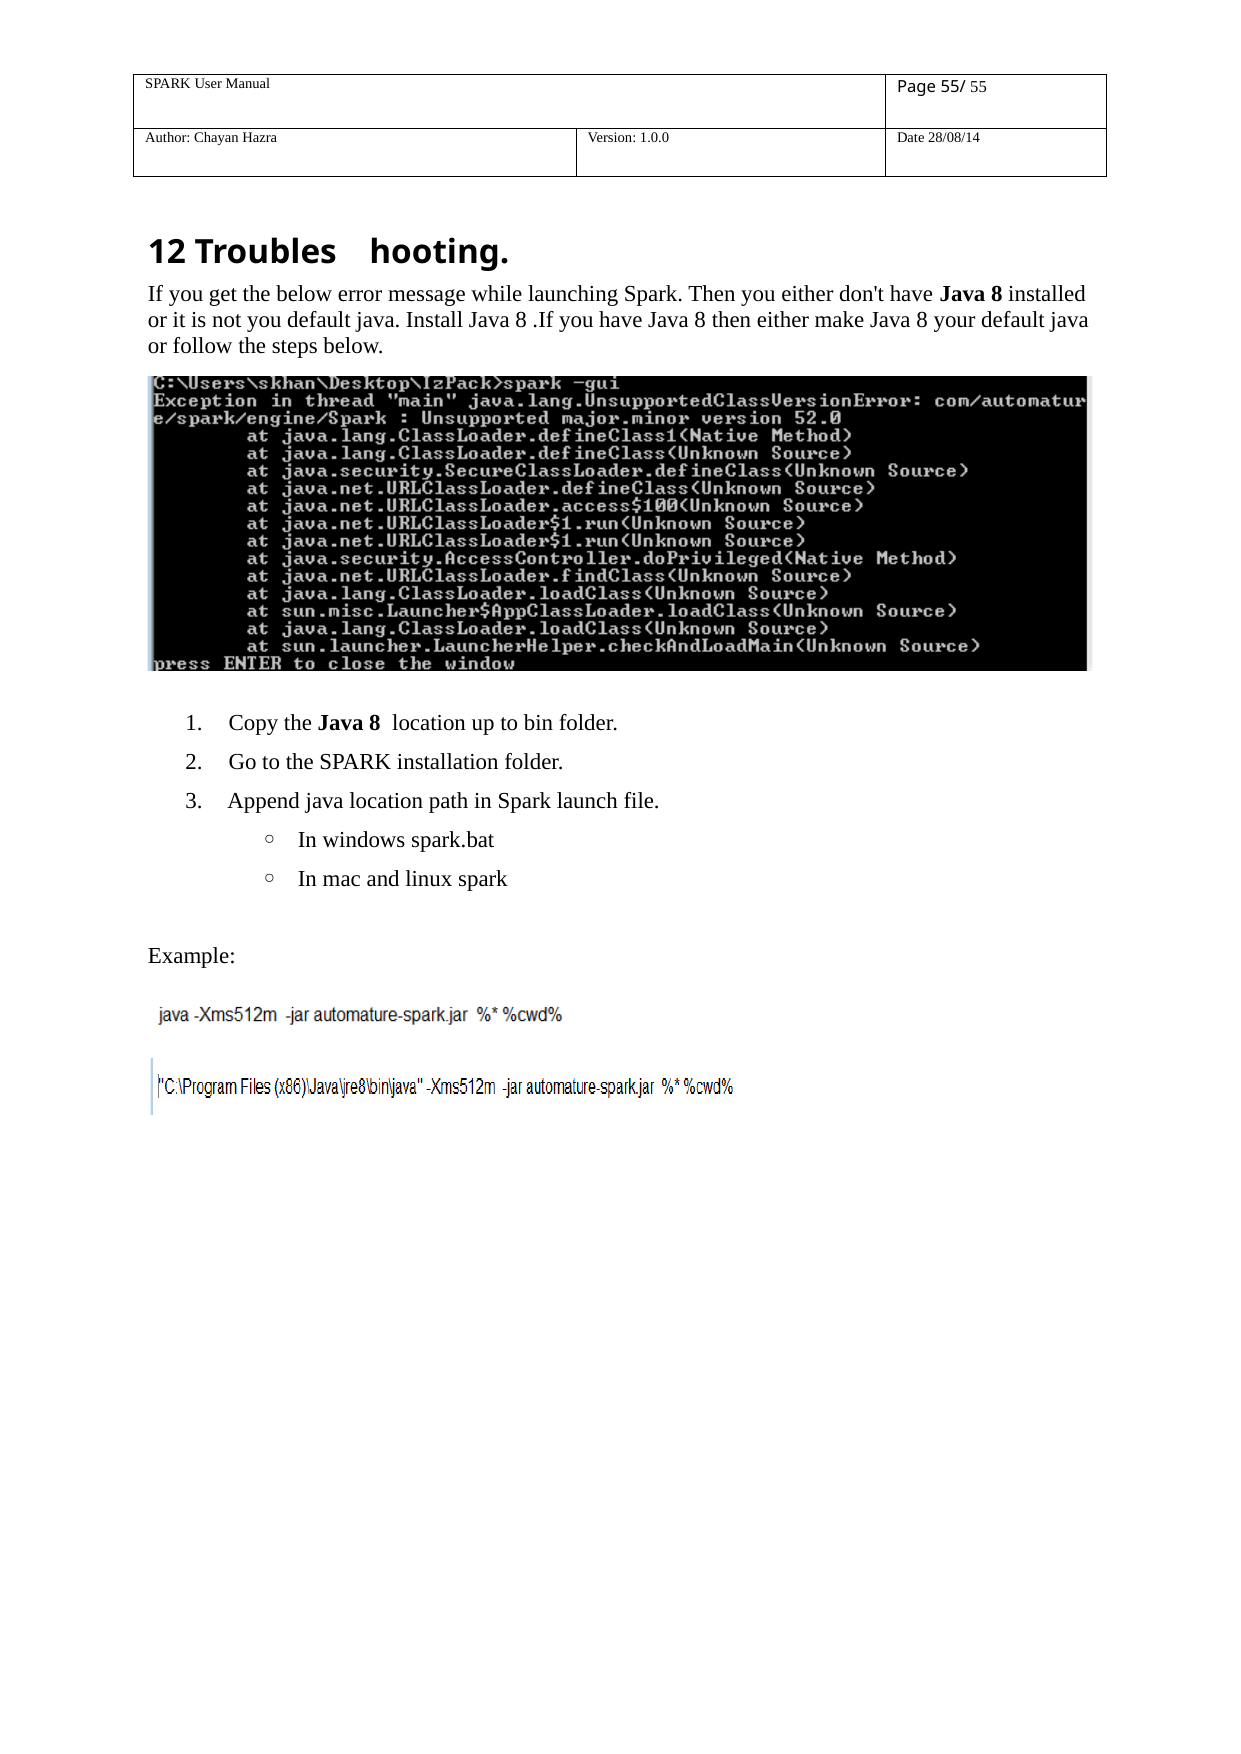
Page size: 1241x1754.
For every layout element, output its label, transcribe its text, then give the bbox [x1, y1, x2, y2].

text If you get the below error message while launching Spark. Then you either don't have Java 8 installed or it is not you default java. Install Java 8 .If you have Java 8 then either make Java 8 your default java or follow the steps below. [148, 280, 1092, 359]
list Append java location path in Spark launch file. [185, 787, 1092, 813]
picture [150, 1058, 750, 1115]
picture [147, 376, 1093, 671]
picture [155, 981, 568, 1039]
list In mac and linux spark [260, 864, 1092, 891]
subtitle 12 Troubles hooting. [148, 228, 1092, 273]
list In windows spark.bat [260, 826, 1092, 852]
text Example: [148, 942, 1092, 969]
list Copy the Java 8 location up to bin folder. [185, 709, 1092, 736]
list Go to the SPARK installation folder. [185, 748, 1092, 774]
